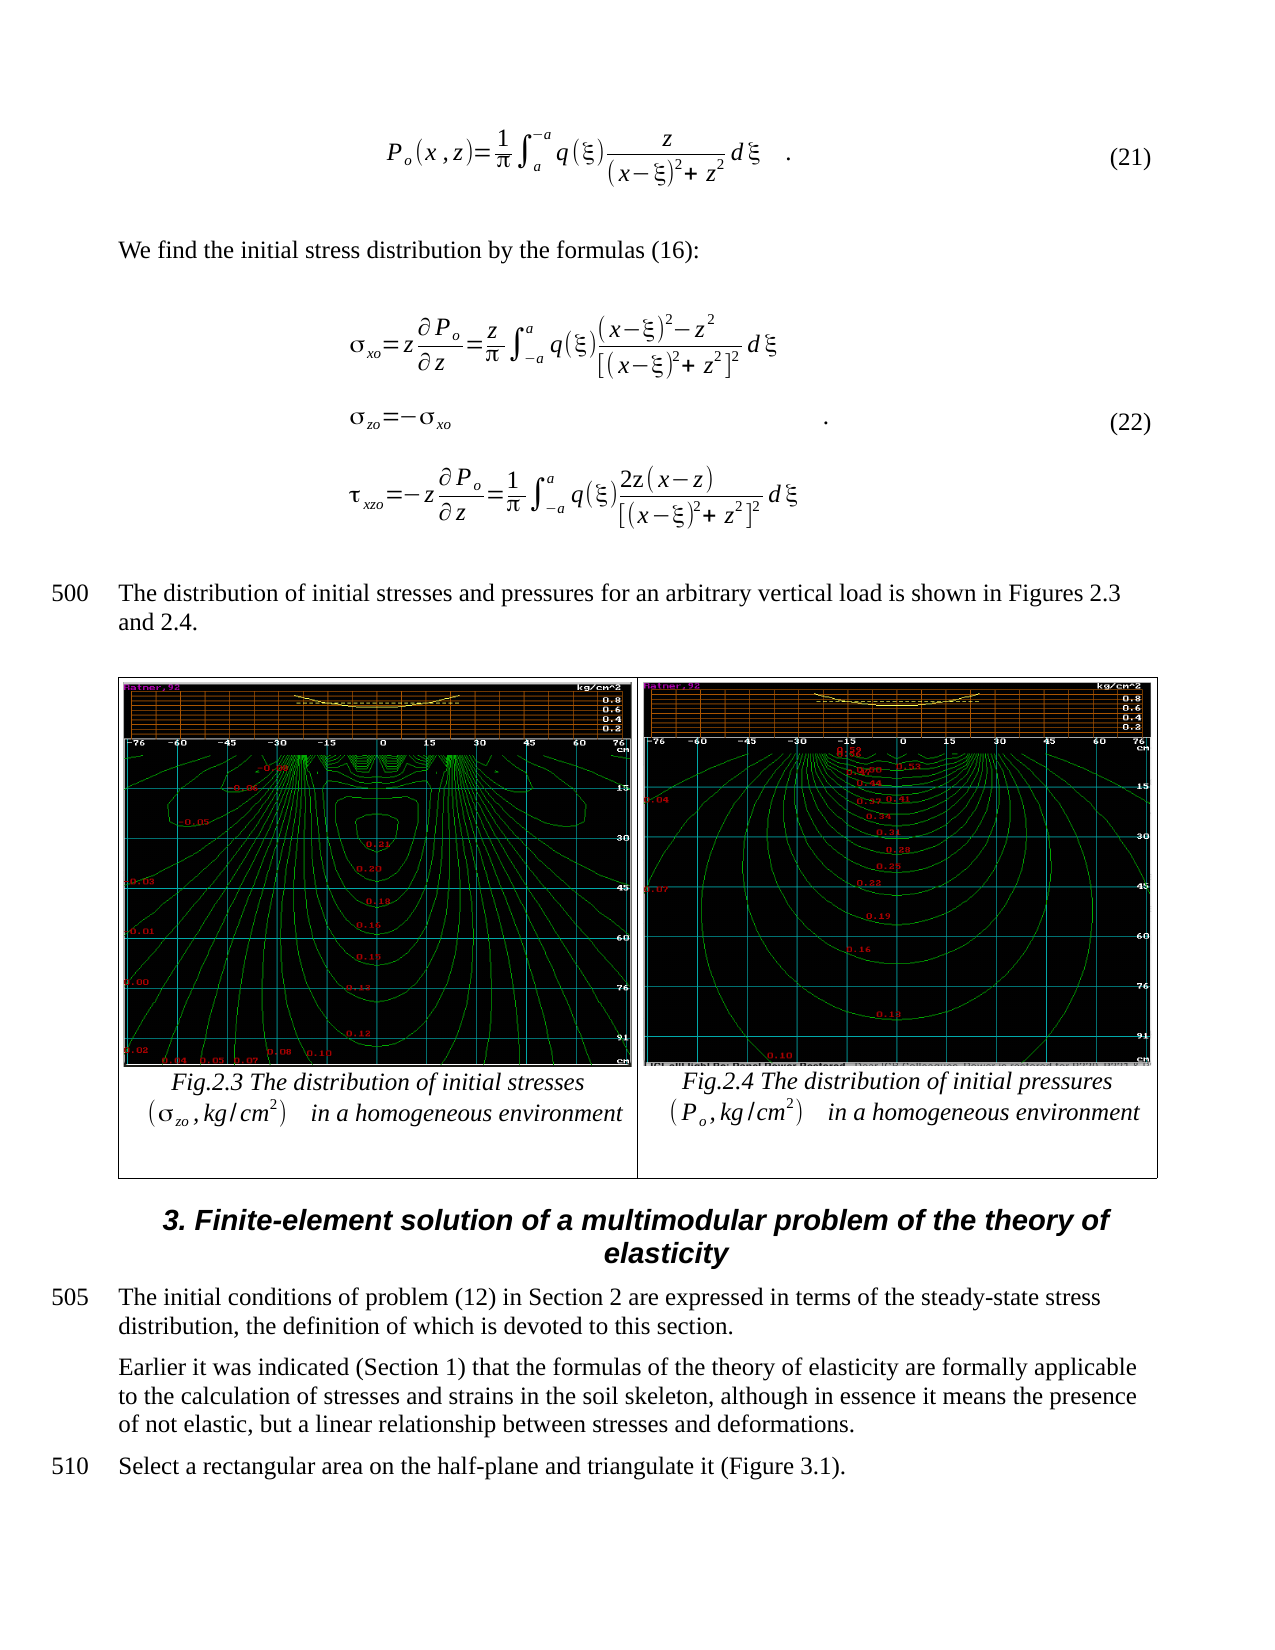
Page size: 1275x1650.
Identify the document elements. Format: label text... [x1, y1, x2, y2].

table_header [638, 1130, 1157, 1177]
table_header (22) [1041, 305, 1157, 549]
table_header . [118, 118, 1041, 206]
text Earlier it was indicated (Section 1) that the formulas of the theory of elasticity are formally applicable to the calculation of stresses and strains in the soil skeleton, although in essence it means the presence of not elastic, but a linear relationship between stresses and deformations. [118, 1352, 1157, 1438]
text The distribution of initial stresses and pressures for an arbitrary vertical load is shown in Figures 2.3 and 2.4. [118, 578, 1157, 636]
picture [123, 682, 632, 1067]
table_header (21) [1041, 118, 1157, 206]
text The initial conditions of problem (12) in Section 2 are expressed in terms of the steady-state stress distribution, the definition of which is devoted to this section. [118, 1282, 1157, 1339]
table_header [119, 678, 637, 1177]
text We find the initial stress distribution by the formulas (16): [118, 235, 1157, 264]
picture [643, 682, 1152, 1066]
table_header . [118, 305, 1041, 549]
subtitle 3. Finite-element solution of a multimodular problem of the theory of elasticity [118, 1202, 1157, 1269]
table_header [638, 678, 1157, 1129]
text Select a rectangular area on the half-plane and triangulate it (Figure 3.1). [118, 1451, 1157, 1479]
